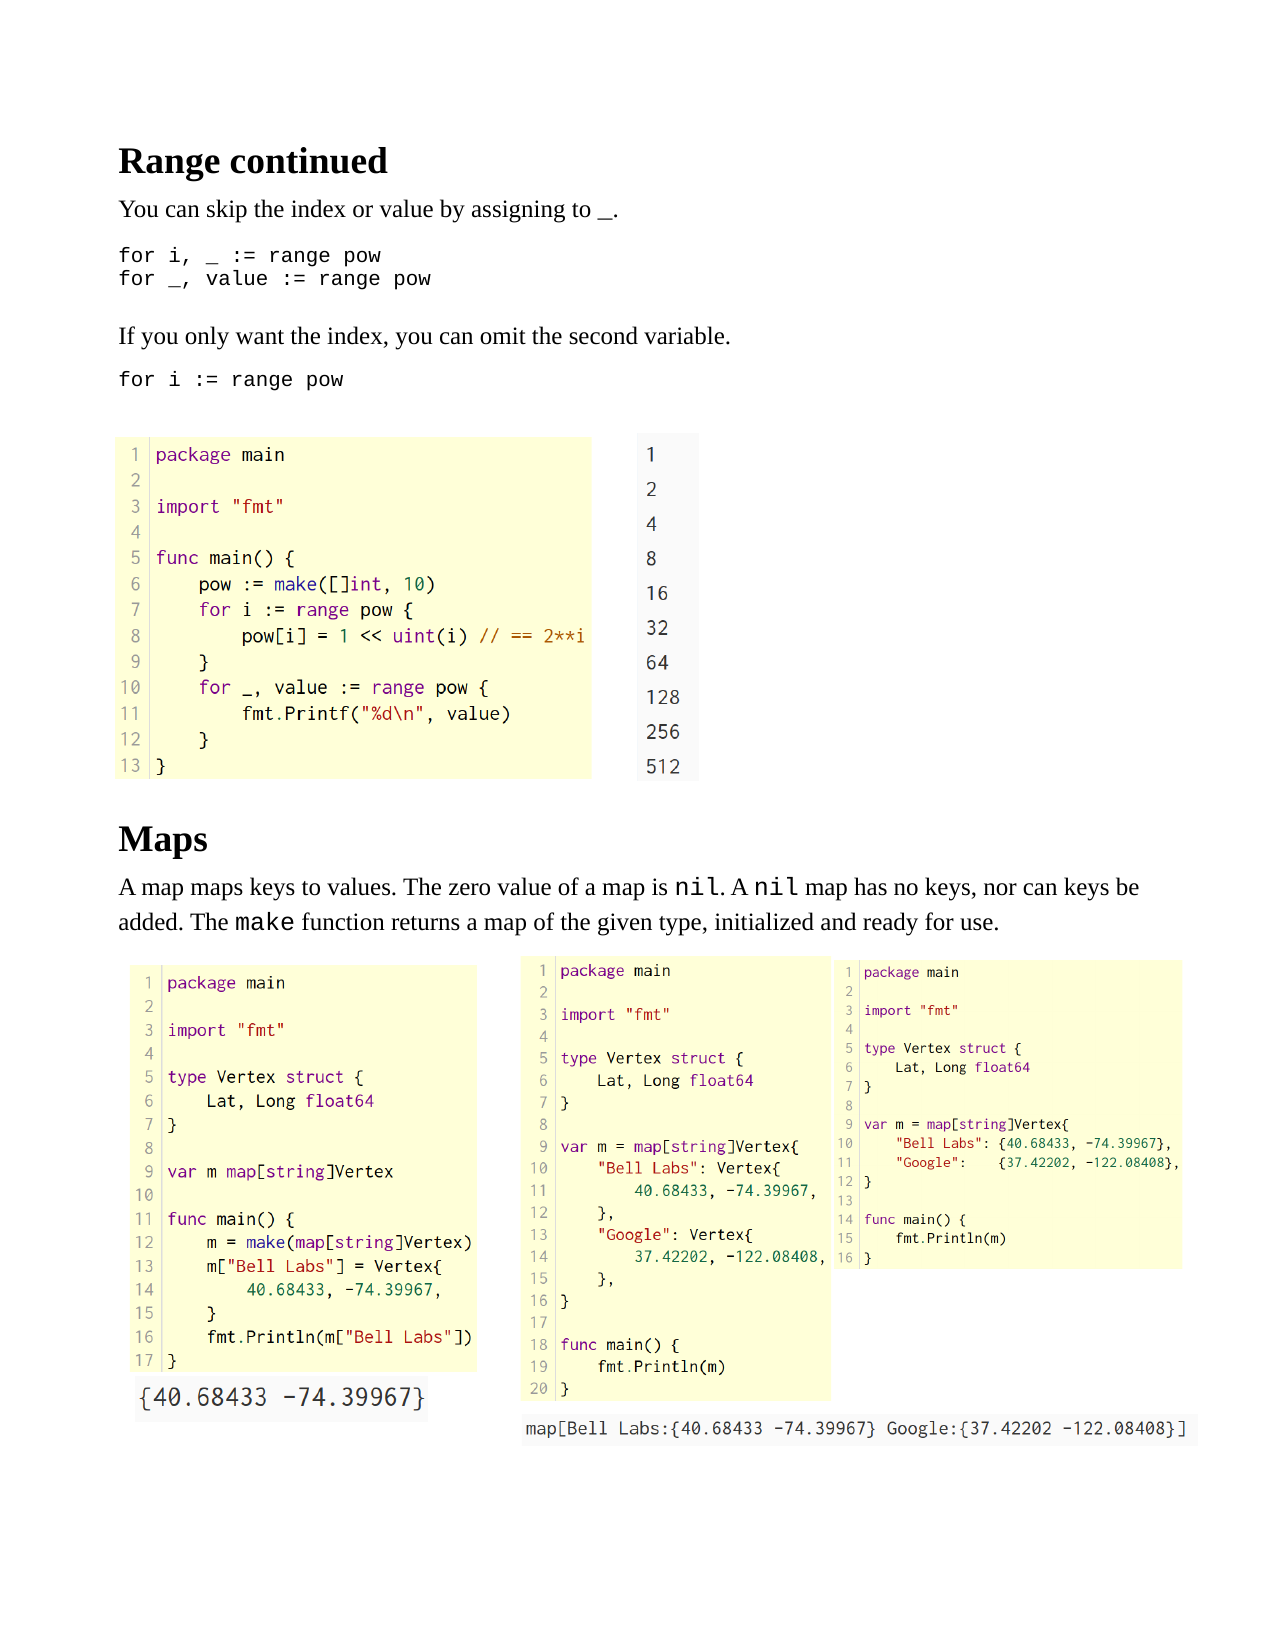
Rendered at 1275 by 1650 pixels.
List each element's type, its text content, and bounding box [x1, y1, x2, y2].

picture [637, 433, 699, 781]
picture [521, 1414, 1198, 1446]
subtitle Range continued [118, 139, 1157, 182]
text If you only want the index, you can omit the second variable. [118, 321, 1157, 350]
picture [520, 956, 832, 1401]
text for _, value := range pow [118, 268, 1157, 292]
picture [115, 437, 592, 779]
picture [834, 960, 1183, 1269]
text A map maps keys to values. The zero value of a map is nil. A nil map has no keys, nor can keys be added. The make function returns a map of the given type, initialized and ready for use. [118, 872, 1157, 938]
subtitle Maps [118, 817, 1157, 860]
picture [135, 1376, 428, 1422]
text You can skip the index or value by assigning to _. [118, 194, 1157, 225]
text for i := range pow [118, 369, 1157, 393]
picture [129, 965, 477, 1372]
text for i, _ := range pow [118, 244, 1157, 268]
